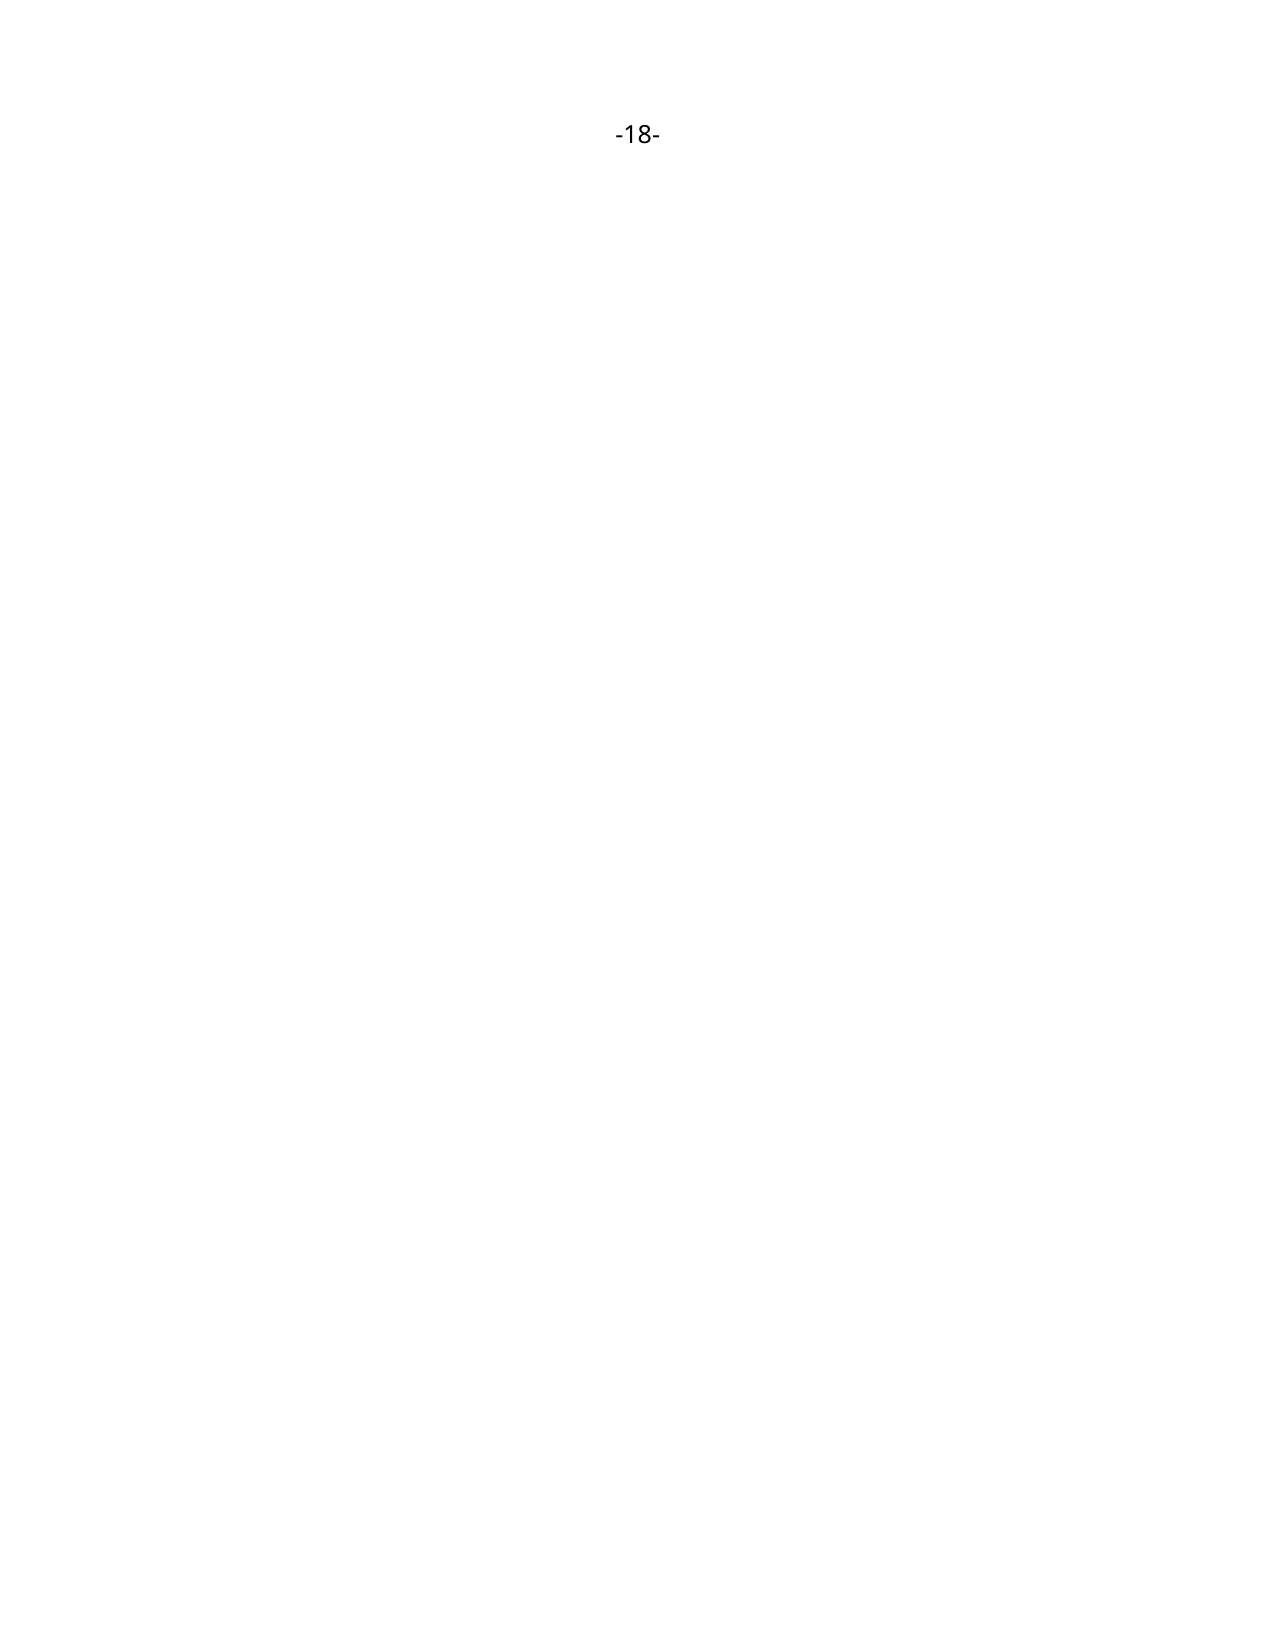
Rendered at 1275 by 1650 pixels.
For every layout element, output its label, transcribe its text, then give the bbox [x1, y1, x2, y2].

text -18- [119, 116, 1156, 151]
